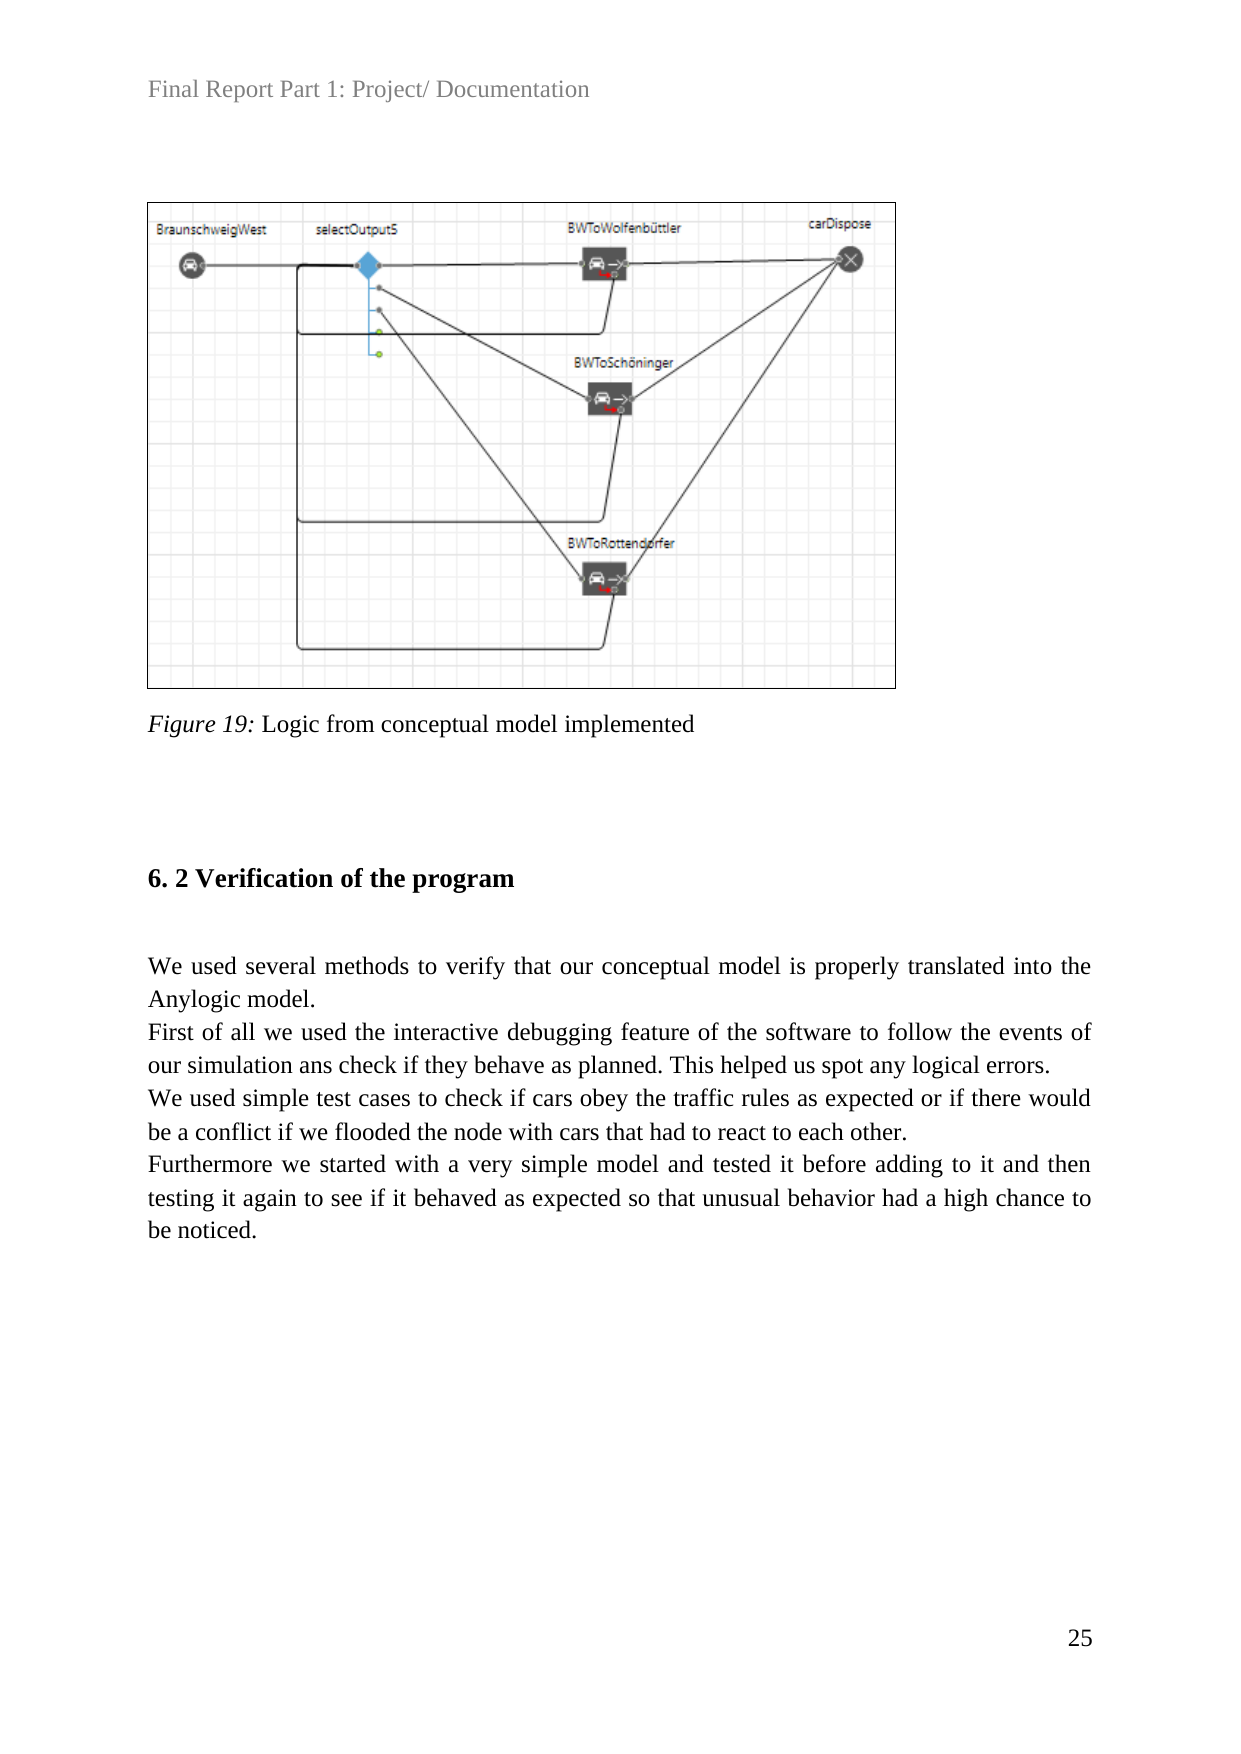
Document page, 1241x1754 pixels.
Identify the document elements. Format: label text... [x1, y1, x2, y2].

text Figure 19: Logic from conceptual model implemented [148, 709, 1093, 738]
subtitle 6. 2 Verification of the program [148, 862, 1093, 893]
text Furthermore we started with a very simple model and tested it before adding to it and then testing it again to see if it behaved as expected so that unusual behavior had a high chance to be noticed. [148, 1149, 1093, 1244]
text First of all we used the interactive debugging feature of the software to follow the events of our simulation ans check if they behave as planned. This helped us spot any logical errors. [148, 1017, 1093, 1079]
text We used simple test cases to check if cars obey the traffic rules as expected or if there would be a conflict if we flooded the node with cars that had to react to each other. [148, 1083, 1093, 1145]
picture [148, 203, 895, 688]
text We used several methods to verify that our conceptual model is properly translated into the Anylogic model. [148, 951, 1093, 1013]
